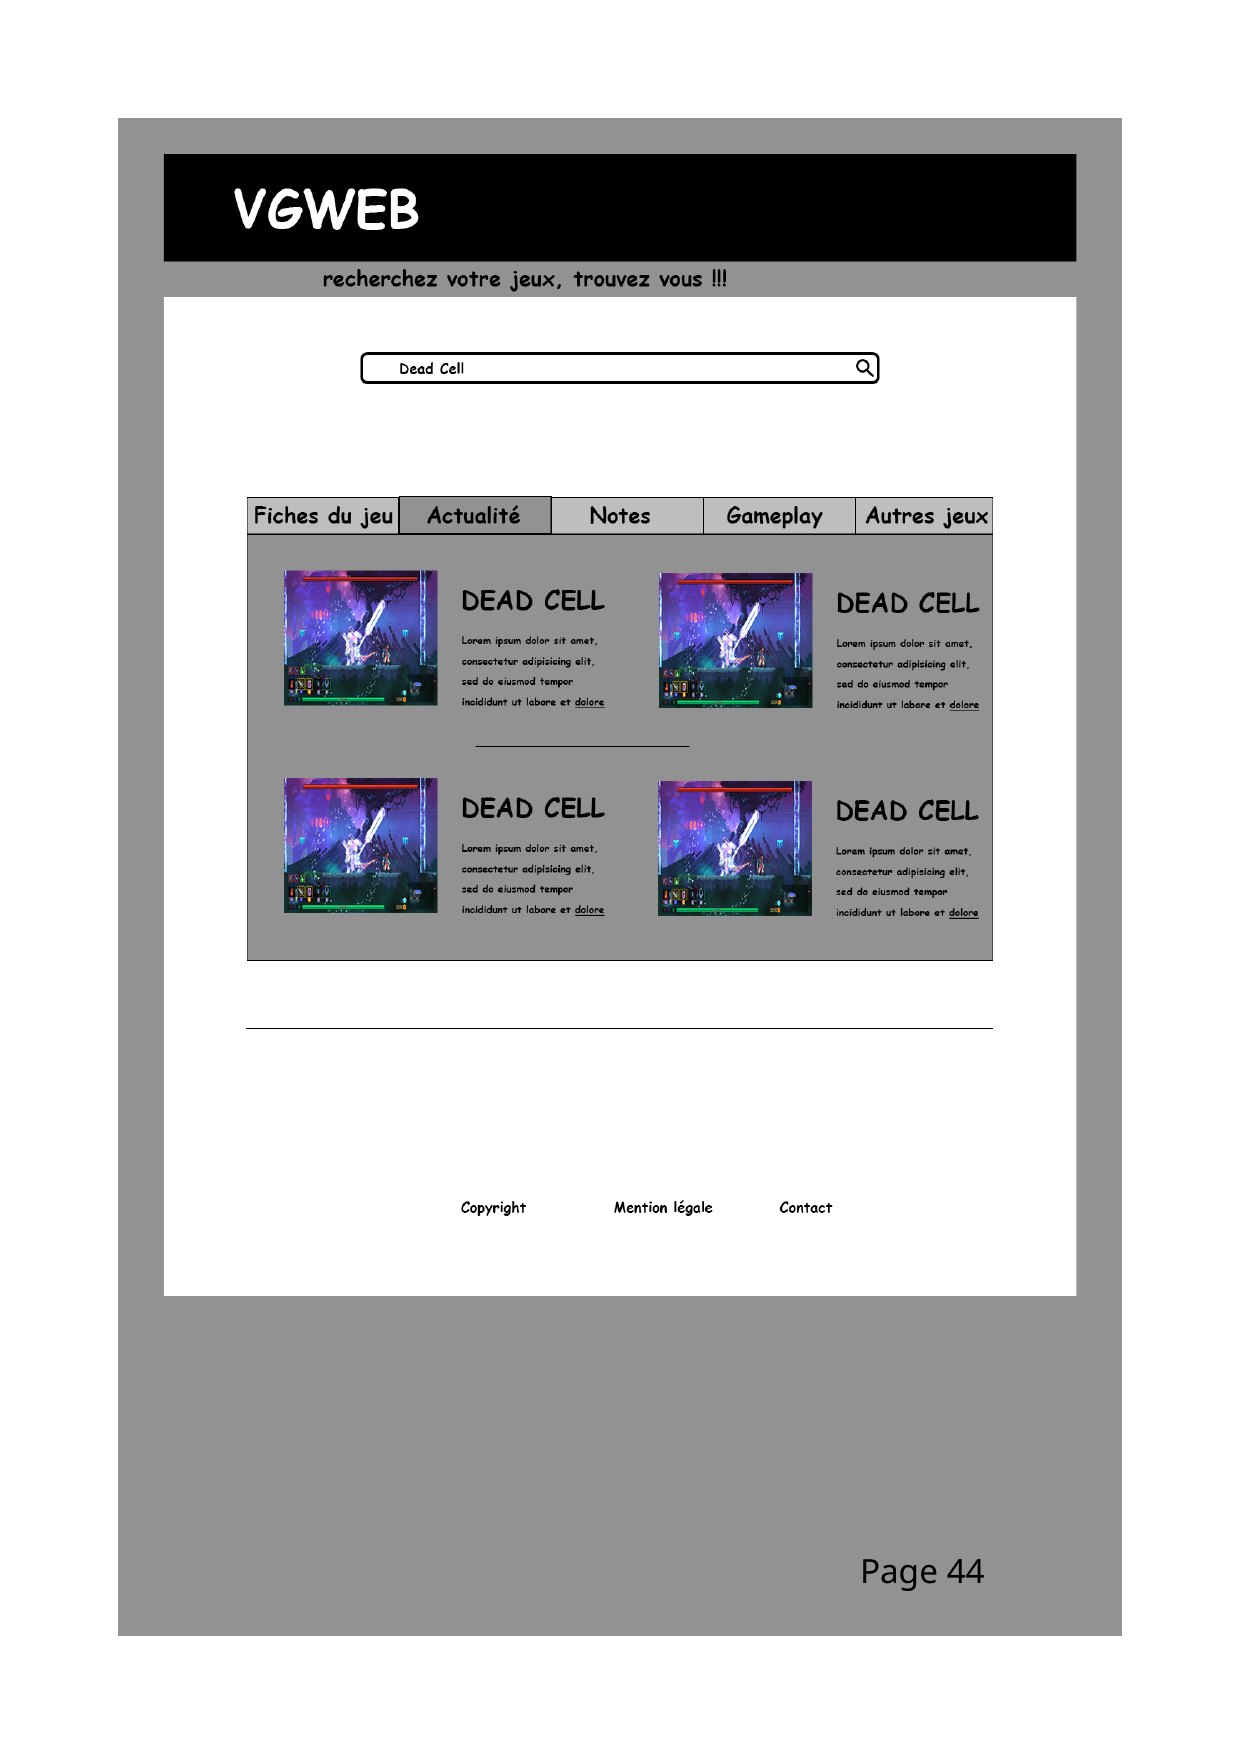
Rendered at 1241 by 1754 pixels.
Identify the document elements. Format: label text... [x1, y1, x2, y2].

picture [163, 154, 1077, 1296]
text Page 44 [118, 1543, 1122, 1594]
